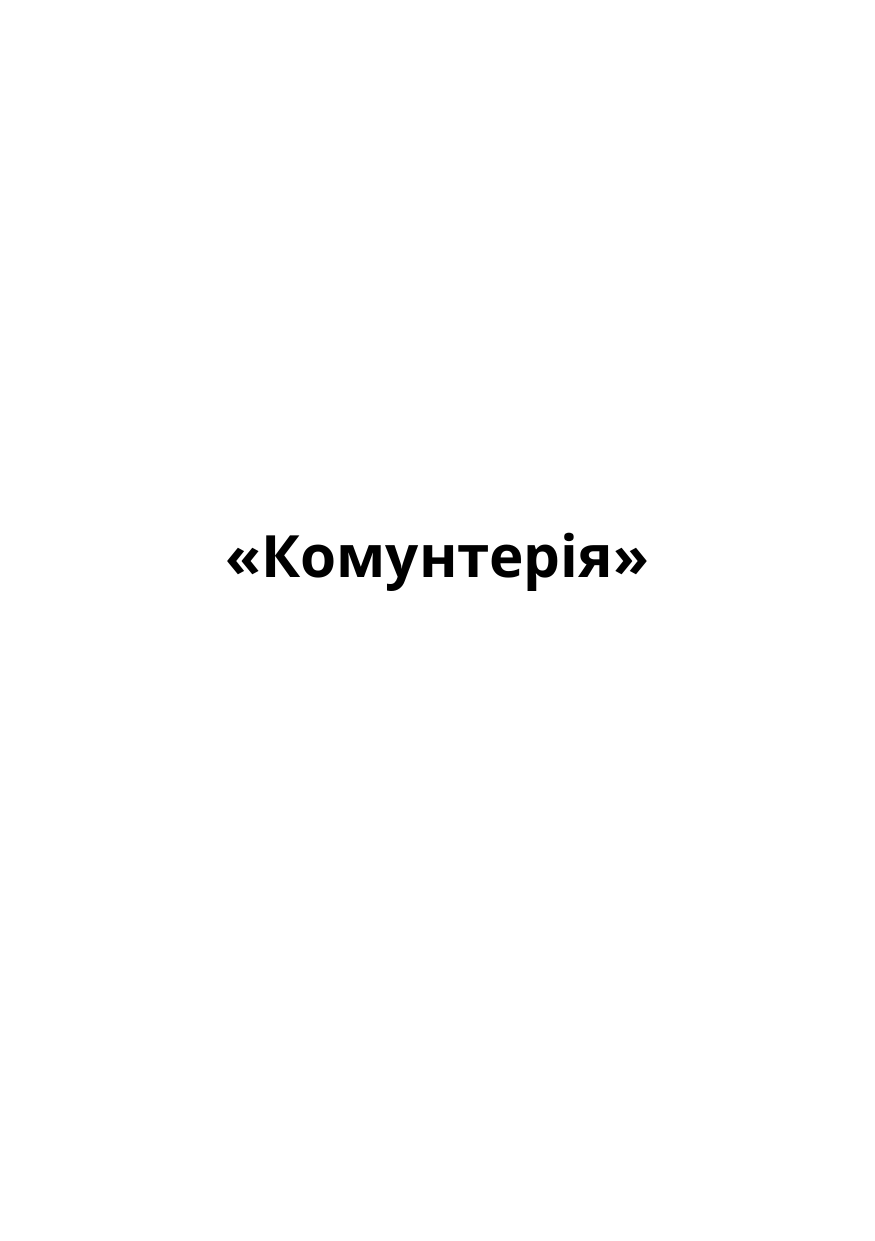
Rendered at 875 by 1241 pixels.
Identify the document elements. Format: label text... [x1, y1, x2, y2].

title «Комунтерія» [118, 516, 756, 595]
